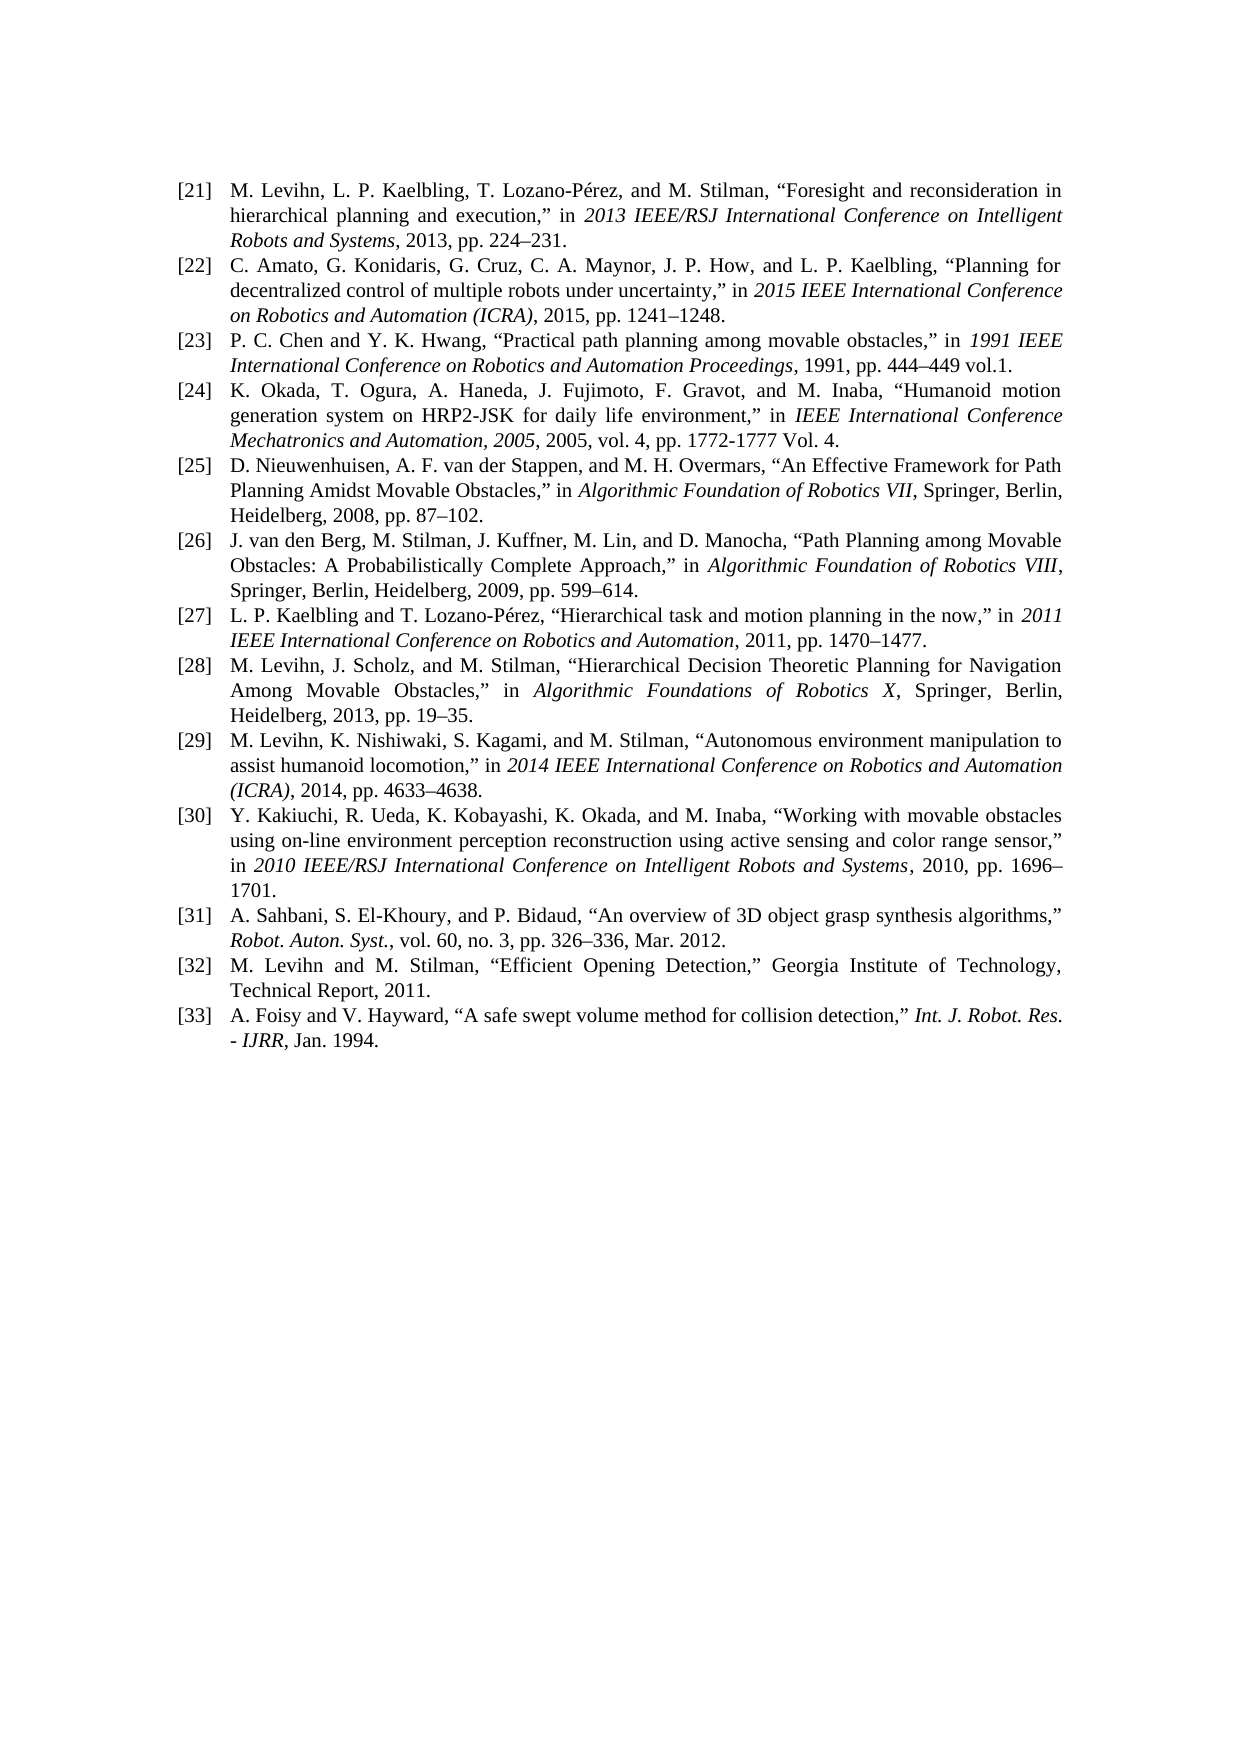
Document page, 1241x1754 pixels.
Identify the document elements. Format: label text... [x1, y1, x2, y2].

text [33] A. Foisy and V. Hayward, “A safe swept volume method for collision detection,” Int. J. Robot. Res. - IJRR, Jan. 1994. [177, 1002, 1063, 1052]
text [25] D. Nieuwenhuisen, A. F. van der Stappen, and M. H. Overmars, “An Effective Framework for Path Planning Amidst Movable Obstacles,” in Algorithmic Foundation of Robotics VII, Springer, Berlin, Heidelberg, 2008, pp. 87–102. [177, 452, 1063, 527]
text [24] K. Okada, T. Ogura, A. Haneda, J. Fujimoto, F. Gravot, and M. Inaba, “Humanoid motion generation system on HRP2-JSK for daily life environment,” in IEEE International Conference Mechatronics and Automation, 2005, 2005, vol. 4, pp. 1772-1777 Vol. 4. [177, 377, 1063, 452]
text [31] A. Sahbani, S. El-Khoury, and P. Bidaud, “An overview of 3D object grasp synthesis algorithms,” Robot. Auton. Syst., vol. 60, no. 3, pp. 326–336, Mar. 2012. [177, 902, 1063, 952]
text [21] M. Levihn, L. P. Kaelbling, T. Lozano-Pérez, and M. Stilman, “Foresight and reconsideration in hierarchical planning and execution,” in 2013 IEEE/RSJ International Conference on Intelligent Robots and Systems, 2013, pp. 224–231. [177, 177, 1063, 252]
text [22] C. Amato, G. Konidaris, G. Cruz, C. A. Maynor, J. P. How, and L. P. Kaelbling, “Planning for decentralized control of multiple robots under uncertainty,” in 2015 IEEE International Conference on Robotics and Automation (ICRA), 2015, pp. 1241–1248. [177, 252, 1063, 327]
text [26] J. van den Berg, M. Stilman, J. Kuffner, M. Lin, and D. Manocha, “Path Planning among Movable Obstacles: A Probabilistically Complete Approach,” in Algorithmic Foundation of Robotics VIII, Springer, Berlin, Heidelberg, 2009, pp. 599–614. [177, 527, 1063, 602]
text [23] P. C. Chen and Y. K. Hwang, “Practical path planning among movable obstacles,” in 1991 IEEE International Conference on Robotics and Automation Proceedings, 1991, pp. 444–449 vol.1. [177, 327, 1063, 377]
text [30] Y. Kakiuchi, R. Ueda, K. Kobayashi, K. Okada, and M. Inaba, “Working with movable obstacles using on-line environment perception reconstruction using active sensing and color range sensor,” in 2010 IEEE/RSJ International Conference on Intelligent Robots and Systems, 2010, pp. 1696–1701. [177, 802, 1063, 902]
text [27] L. P. Kaelbling and T. Lozano-Pérez, “Hierarchical task and motion planning in the now,” in 2011 IEEE International Conference on Robotics and Automation, 2011, pp. 1470–1477. [177, 602, 1063, 652]
text [32] M. Levihn and M. Stilman, “Efficient Opening Detection,” Georgia Institute of Technology, Technical Report, 2011. [177, 952, 1063, 1002]
text [28] M. Levihn, J. Scholz, and M. Stilman, “Hierarchical Decision Theoretic Planning for Navigation Among Movable Obstacles,” in Algorithmic Foundations of Robotics X, Springer, Berlin, Heidelberg, 2013, pp. 19–35. [177, 652, 1063, 727]
text [29] M. Levihn, K. Nishiwaki, S. Kagami, and M. Stilman, “Autonomous environment manipulation to assist humanoid locomotion,” in 2014 IEEE International Conference on Robotics and Automation (ICRA), 2014, pp. 4633–4638. [177, 727, 1063, 802]
